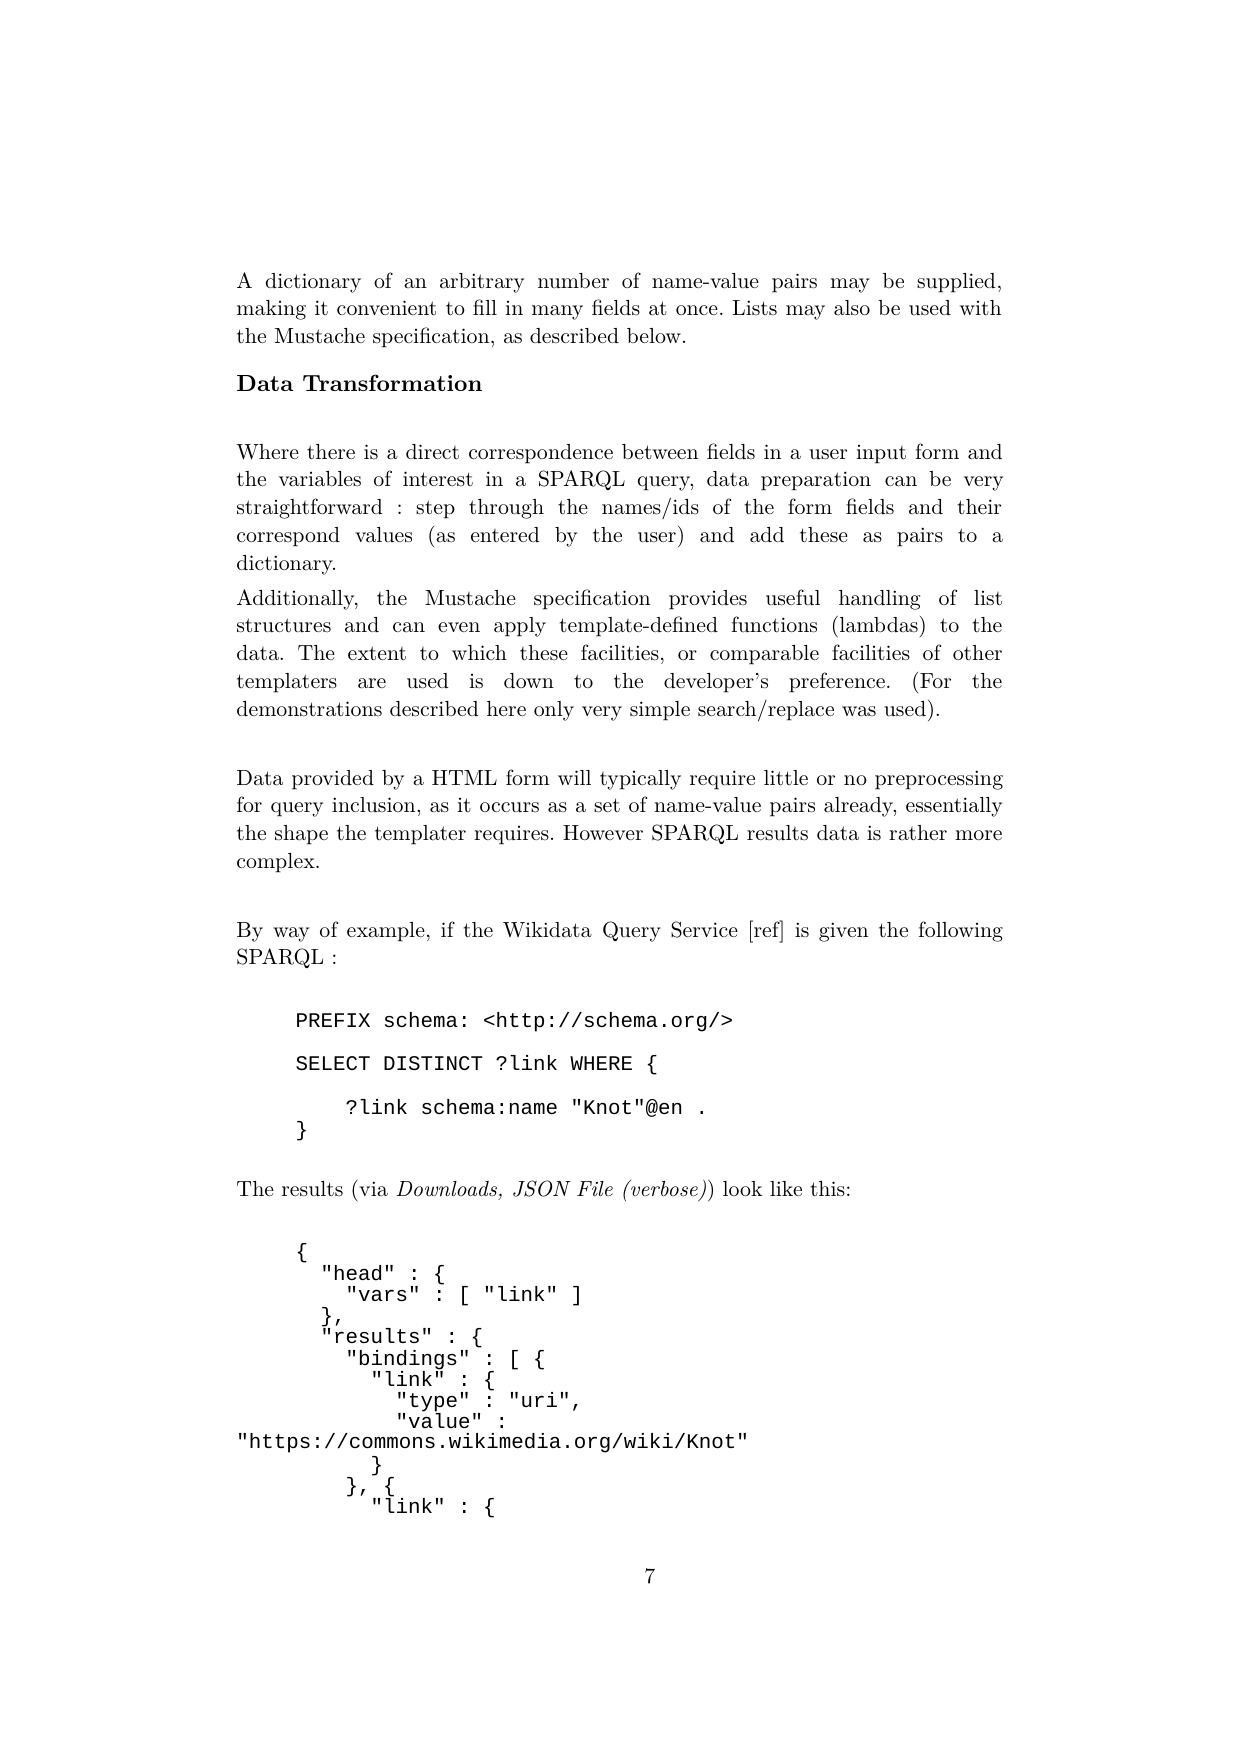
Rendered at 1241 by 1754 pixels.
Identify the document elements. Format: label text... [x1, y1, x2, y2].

text "link" : { [236, 1497, 1004, 1518]
text } [236, 1119, 1004, 1140]
subtitle Data Transformation [236, 367, 1004, 397]
text } [236, 1454, 1004, 1476]
text "type" : "uri", [236, 1391, 1004, 1412]
text "value" : "https://commons.wikimedia.org/wiki/Knot" [236, 1412, 1004, 1454]
text "bindings" : [ { [236, 1348, 1004, 1369]
text PREFIX schema: <http://schema.org/> [236, 1010, 1004, 1032]
text "link" : { [236, 1369, 1004, 1391]
text Additionally, the Mustache specification provides useful handling of list structures and can even apply template-defined functions (lambdas) to the data. The extent to which these facilities, or comparable facilities of other templaters are used is down to the developer’s preference. (For the demonstrations described here only very simple search/replace was used). [236, 583, 1004, 723]
text By way of example, if the Wikidata Query Service [ref] is given the following SPARQL : [236, 915, 1004, 971]
text }, { [236, 1476, 1004, 1497]
text ?link schema:name "Knot"@en . [236, 1098, 1004, 1119]
text "head" : { [236, 1263, 1004, 1284]
text }, [236, 1306, 1004, 1327]
text A dictionary of an arbitrary number of name-value pairs may be supplied, making it convenient to fill in many fields at once. Lists may also be used with the Mustache specification, as described below. [236, 266, 1004, 350]
text SELECT DISTINCT ?link WHERE { [236, 1053, 1004, 1074]
text { [236, 1242, 1004, 1263]
text The results (via Downloads, JSON File (verbose)) look like this: [236, 1174, 1004, 1202]
text "vars" : [ "link" ] [236, 1284, 1004, 1306]
text Where there is a direct correspondence between fields in a user input form and the variables of interest in a SPARQL query, data preparation can be very straightforward : step through the names/ids of the form fields and their correspond values (as entered by the user) and add these as pairs to a dictionary. [236, 437, 1004, 577]
text "results" : { [236, 1327, 1004, 1348]
text Data provided by a HTML form will typically require little or no preprocessing for query inclusion, as it occurs as a set of name-value pairs already, essentially the shape the templater requires. However SPARQL results data is rather more complex. [236, 763, 1004, 875]
